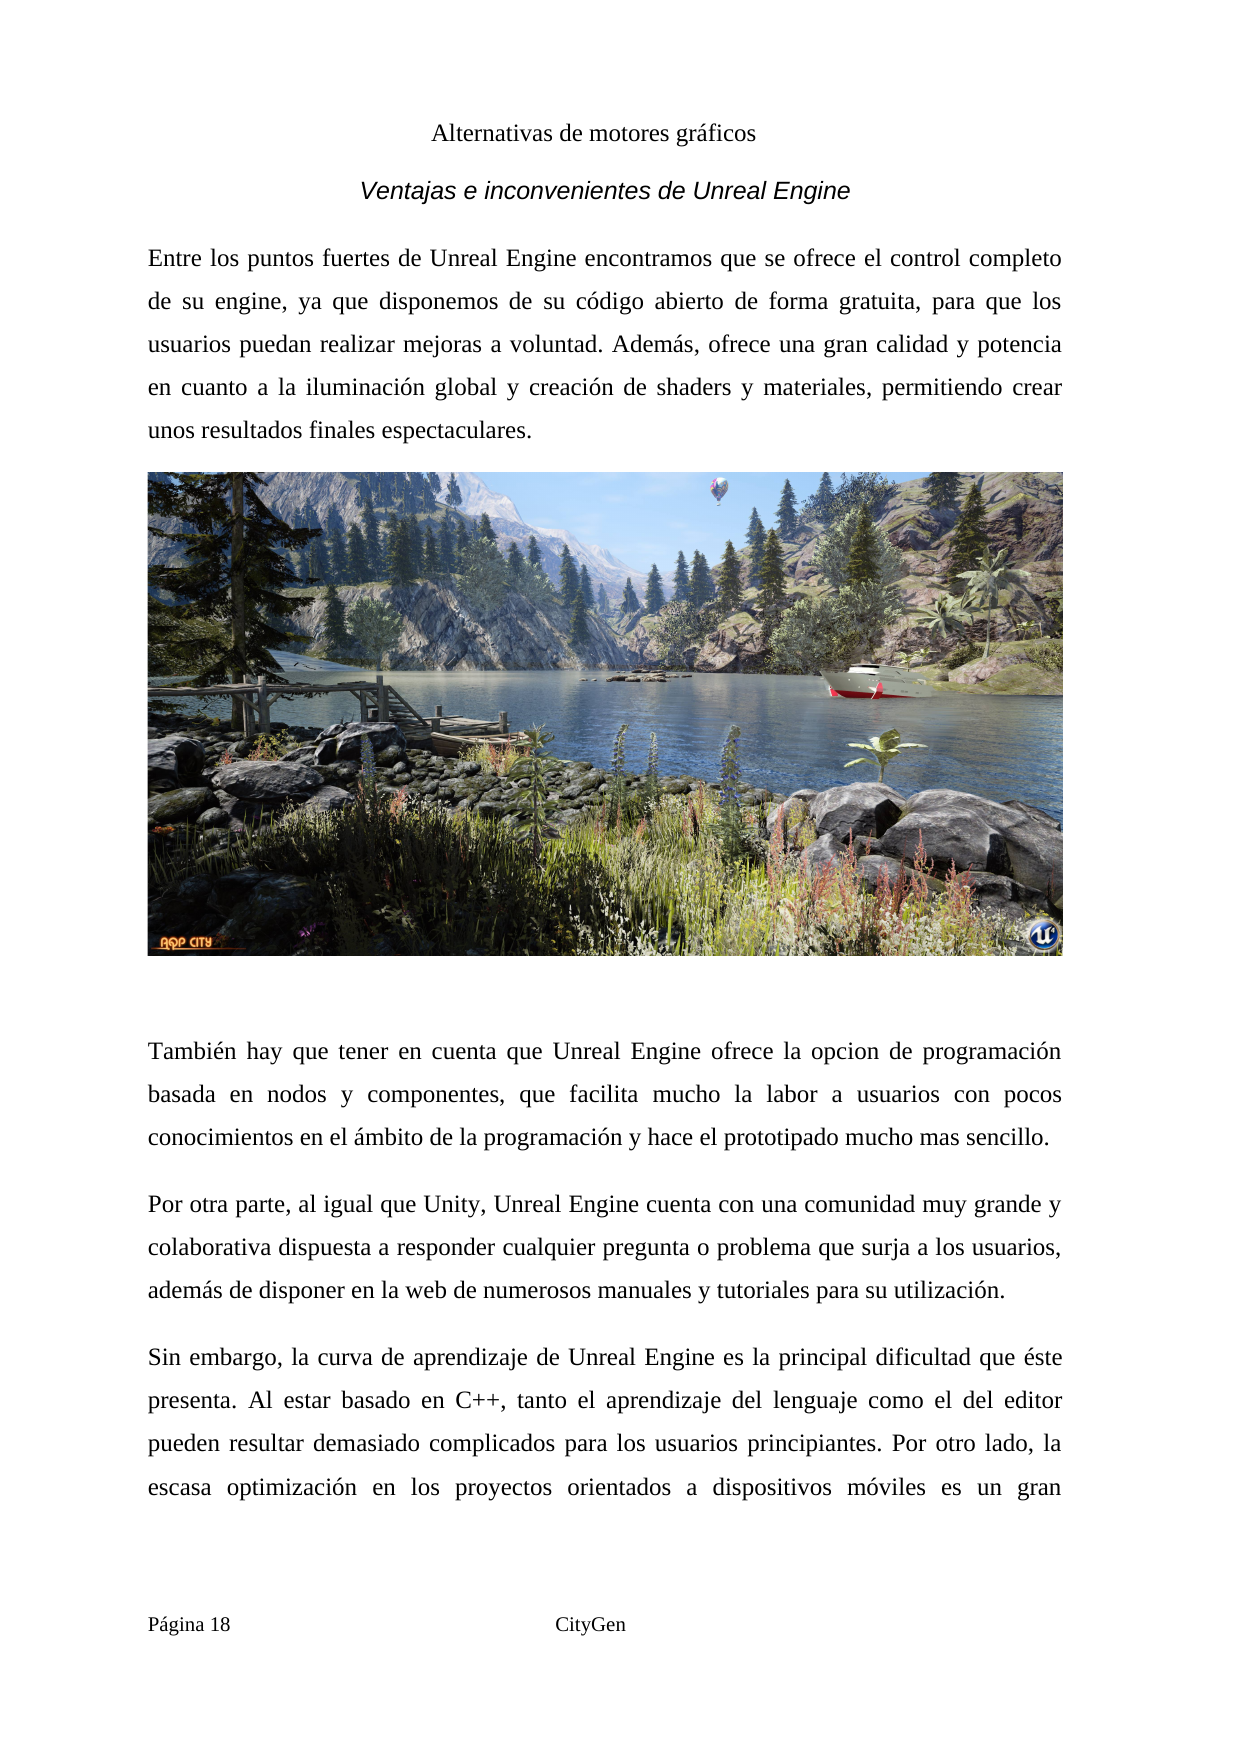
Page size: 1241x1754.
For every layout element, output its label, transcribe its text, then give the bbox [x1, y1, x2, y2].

subtitle Ventajas e inconvenientes de Unreal Engine [148, 176, 1063, 205]
text Entre los puntos fuertes de Unreal Engine encontramos que se ofrece el control completo de su engine, ya que disponemos de su código abierto de forma gratuita, para que los usuarios puedan realizar mejoras a voluntad. Además, ofrece una gran calidad y potencia en cuanto a la iluminación global y creación de shaders y materiales, permitiendo crear unos resultados finales espectaculares. [148, 243, 1063, 444]
picture [147, 472, 1063, 956]
text Por otra parte, al igual que Unity, Unreal Engine cuenta con una comunidad muy grande y colaborativa dispuesta a responder cualquier pregunta o problema que surja a los usuarios, además de disponer en la web de numerosos manuales y tutoriales para su utilización. [148, 1189, 1063, 1304]
text También hay que tener en cuenta que Unreal Engine ofrece la opcion de programación basada en nodos y componentes, que facilita mucho la labor a usuarios con pocos conocimientos en el ámbito de la programación y hace el prototipado mucho mas sencillo. [148, 1036, 1063, 1151]
text Sin embargo, la curva de aprendizaje de Unreal Engine es la principal dificultad que éste presenta. Al estar basado en C++, tanto el aprendizaje del lenguaje como el del editor pueden resultar demasiado complicados para los usuarios principiantes. Por otro lado, la escasa optimización en los proyectos orientados a dispositivos móviles es un gran [148, 1342, 1063, 1500]
